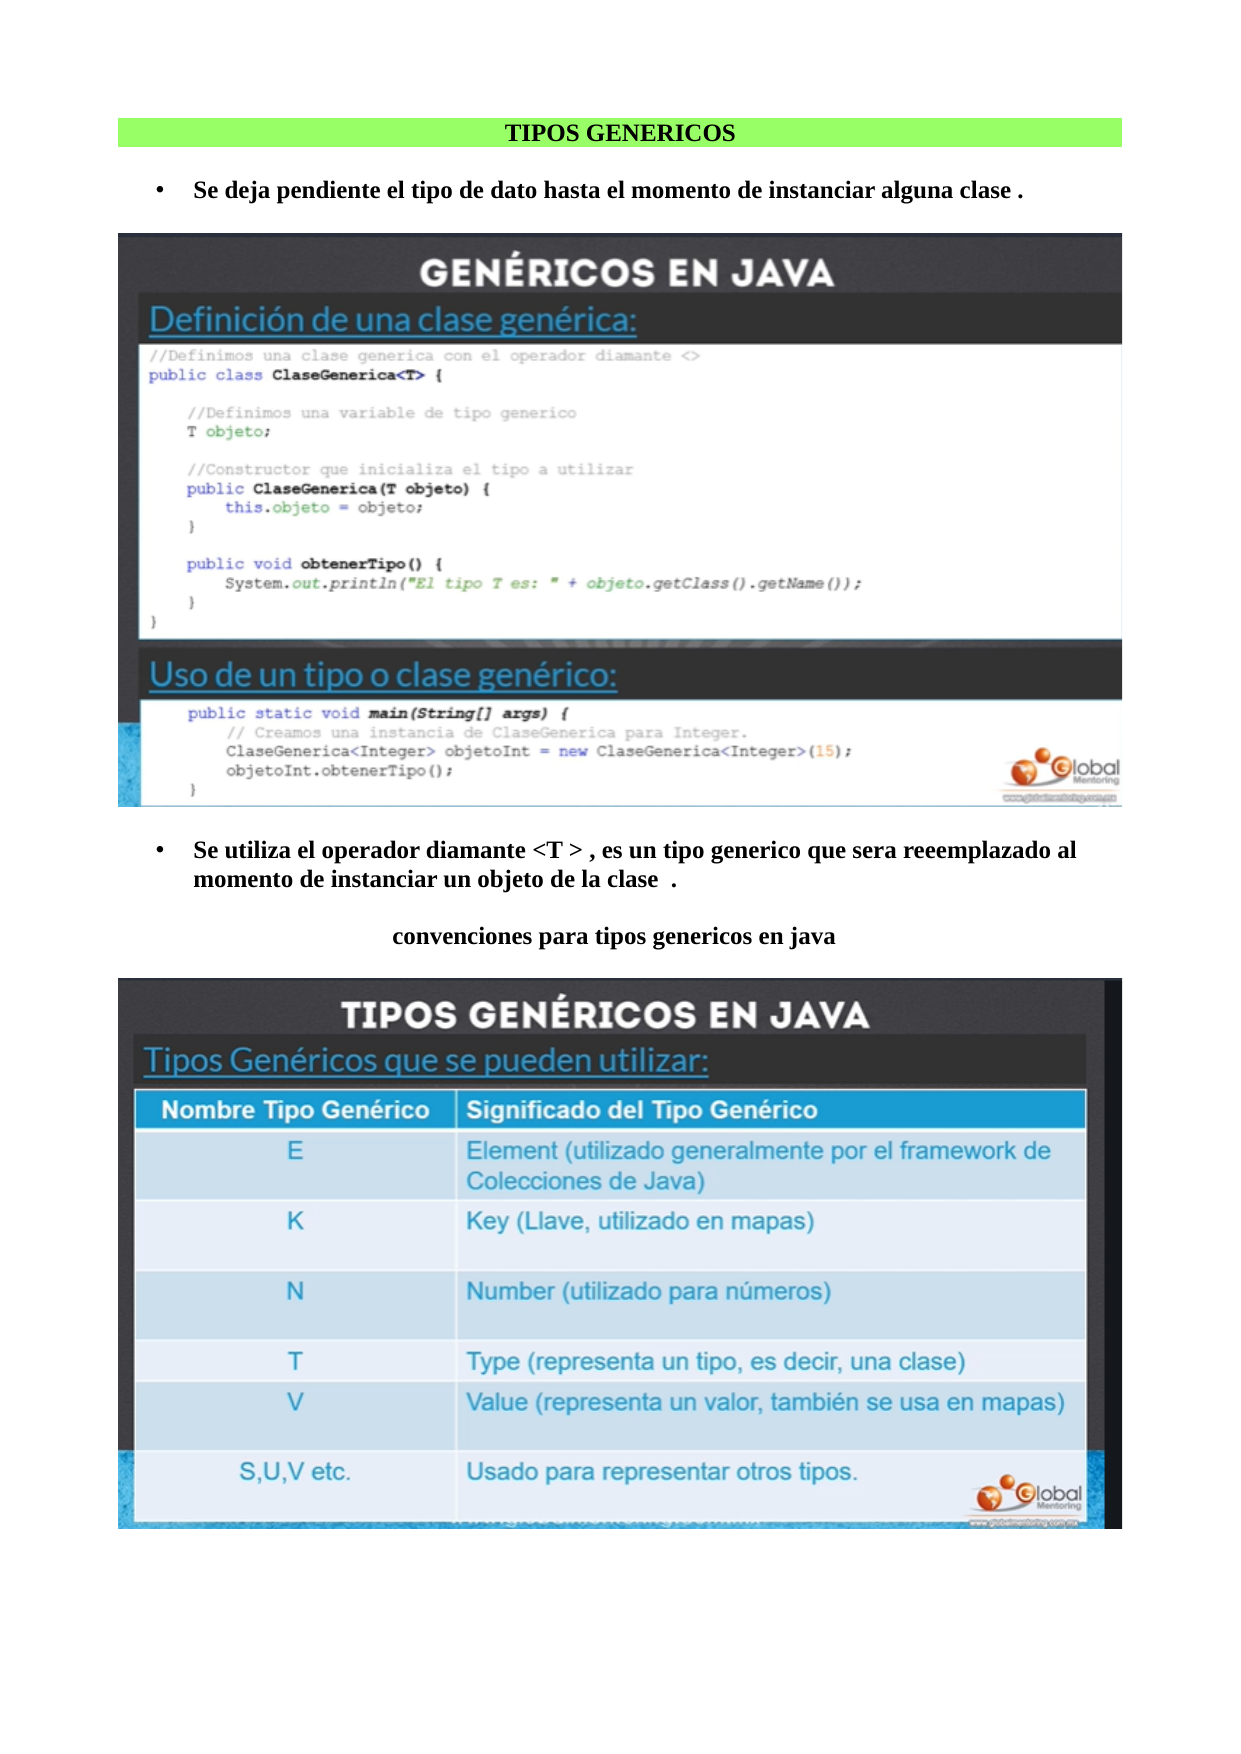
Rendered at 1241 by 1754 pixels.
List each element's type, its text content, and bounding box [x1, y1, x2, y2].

picture [118, 233, 1123, 807]
text TIPOS GENERICOS [118, 118, 1122, 147]
picture [118, 978, 1123, 1529]
list Se deja pendiente el tipo de dato hasta el momento de instanciar alguna clase . [156, 176, 1122, 204]
text convenciones para tipos genericos en java [118, 921, 1122, 950]
list Se utiliza el operador diamante <T > , es un tipo generico que sera reeemplazado al momento de instanciar un objeto de la clase . [156, 835, 1122, 892]
